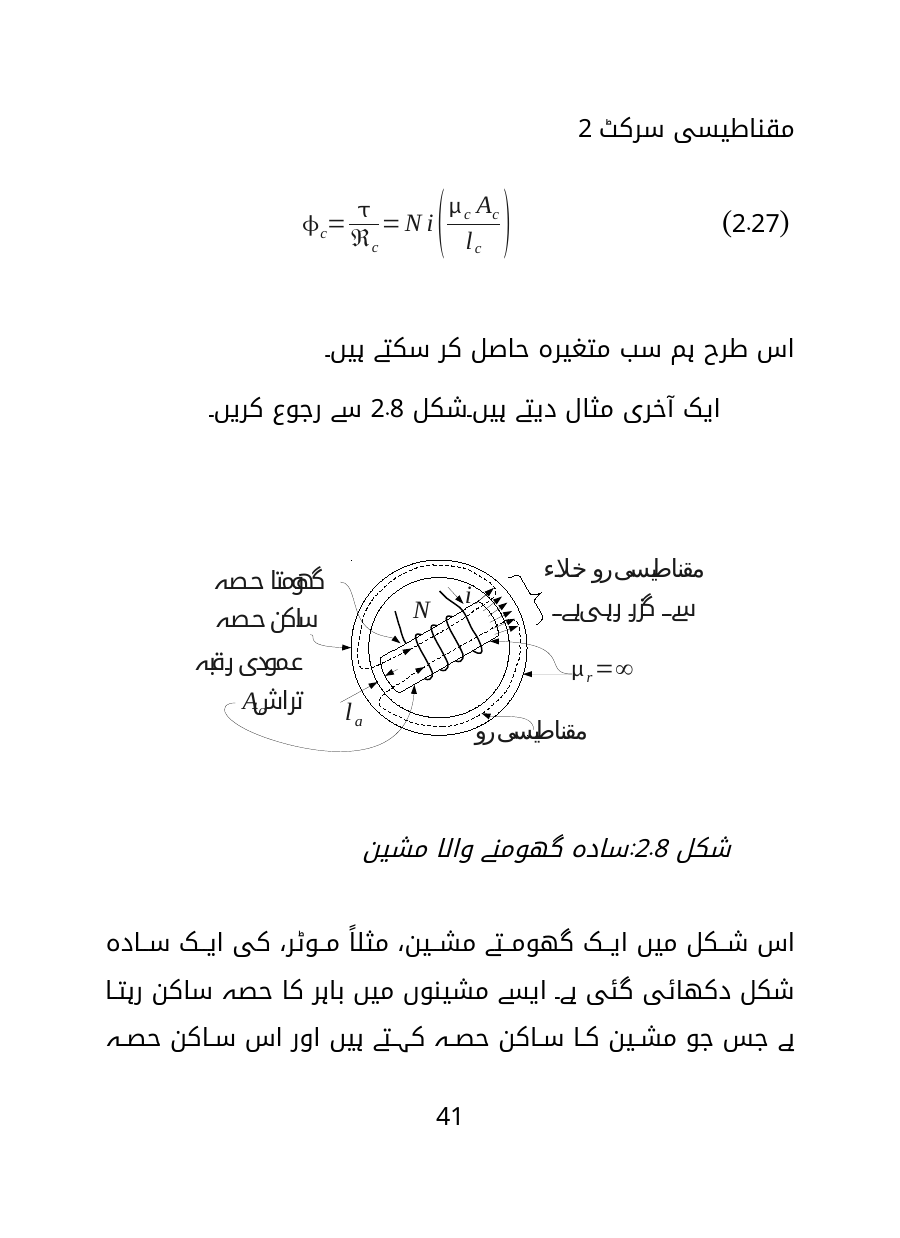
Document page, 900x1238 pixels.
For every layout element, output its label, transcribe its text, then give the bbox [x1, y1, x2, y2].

text ایک آخری مثال دیتے ہیں۔شکل 2.8 سے رجوع کریں۔ [105, 386, 795, 433]
table_header (2.27) [699, 183, 795, 279]
text اس شکل میں ایک گھومتے مشین، مثلاً موٹر، کی ایک سادہ شکل دکھائی گئی ہے۔ ایسے مشینوں میں باہر کا حصہ ساکن رہتا ہے جس جو مشین کا ساکن حصہ کہتے ہیں اور اس ساکن حصہ کے اندر اس کا ایک حصہ گھومتا ہے جسے گھومتا حصہ کہتے ہیں۔ اس مثال میں ان دونوں حصوں کا لہٰذا ان کی مقناطیسی مزاحمت صفر ہے۔ مقناطیسی رو نکتہ دار لکیر سے ظاہر کی گئی ہے۔ یہ خلاء میں سے، ایک مکمل چکر کے دوران، دو مرتبہ گزرتی ہے۔ یہ دو خلاء ہر لہٰاذ سے ایک جیسے ہیں لہٰذا ان دونوں خلاء کی مقناطیسی مزاحمت بھی برابر ہو گی۔مزید یہ کہ ان خلاء کی مقناطیسی مزاحم سلسلہ وار ہیں۔شکل میں مقناطیسی رو کو گھومتے حصہ سے ساکن حصہ کی طرف، خلاء سے گزرتے دکھایا گیا ہے۔خلاء کی لمبائیبہت کم ہے لہٰذا خلاء کا عمودی رقبہ تراش وہی ہو گا جو گھومتے حصہ کا ہے یعنی [105, 920, 795, 1062]
text شکل 2.8:سادہ گھومنے والا مشین [169, 505, 731, 873]
table_header [105, 183, 699, 279]
text اس طرح ہم سب متغیرہ حاصل کر سکتے ہیں۔ [105, 326, 795, 373]
